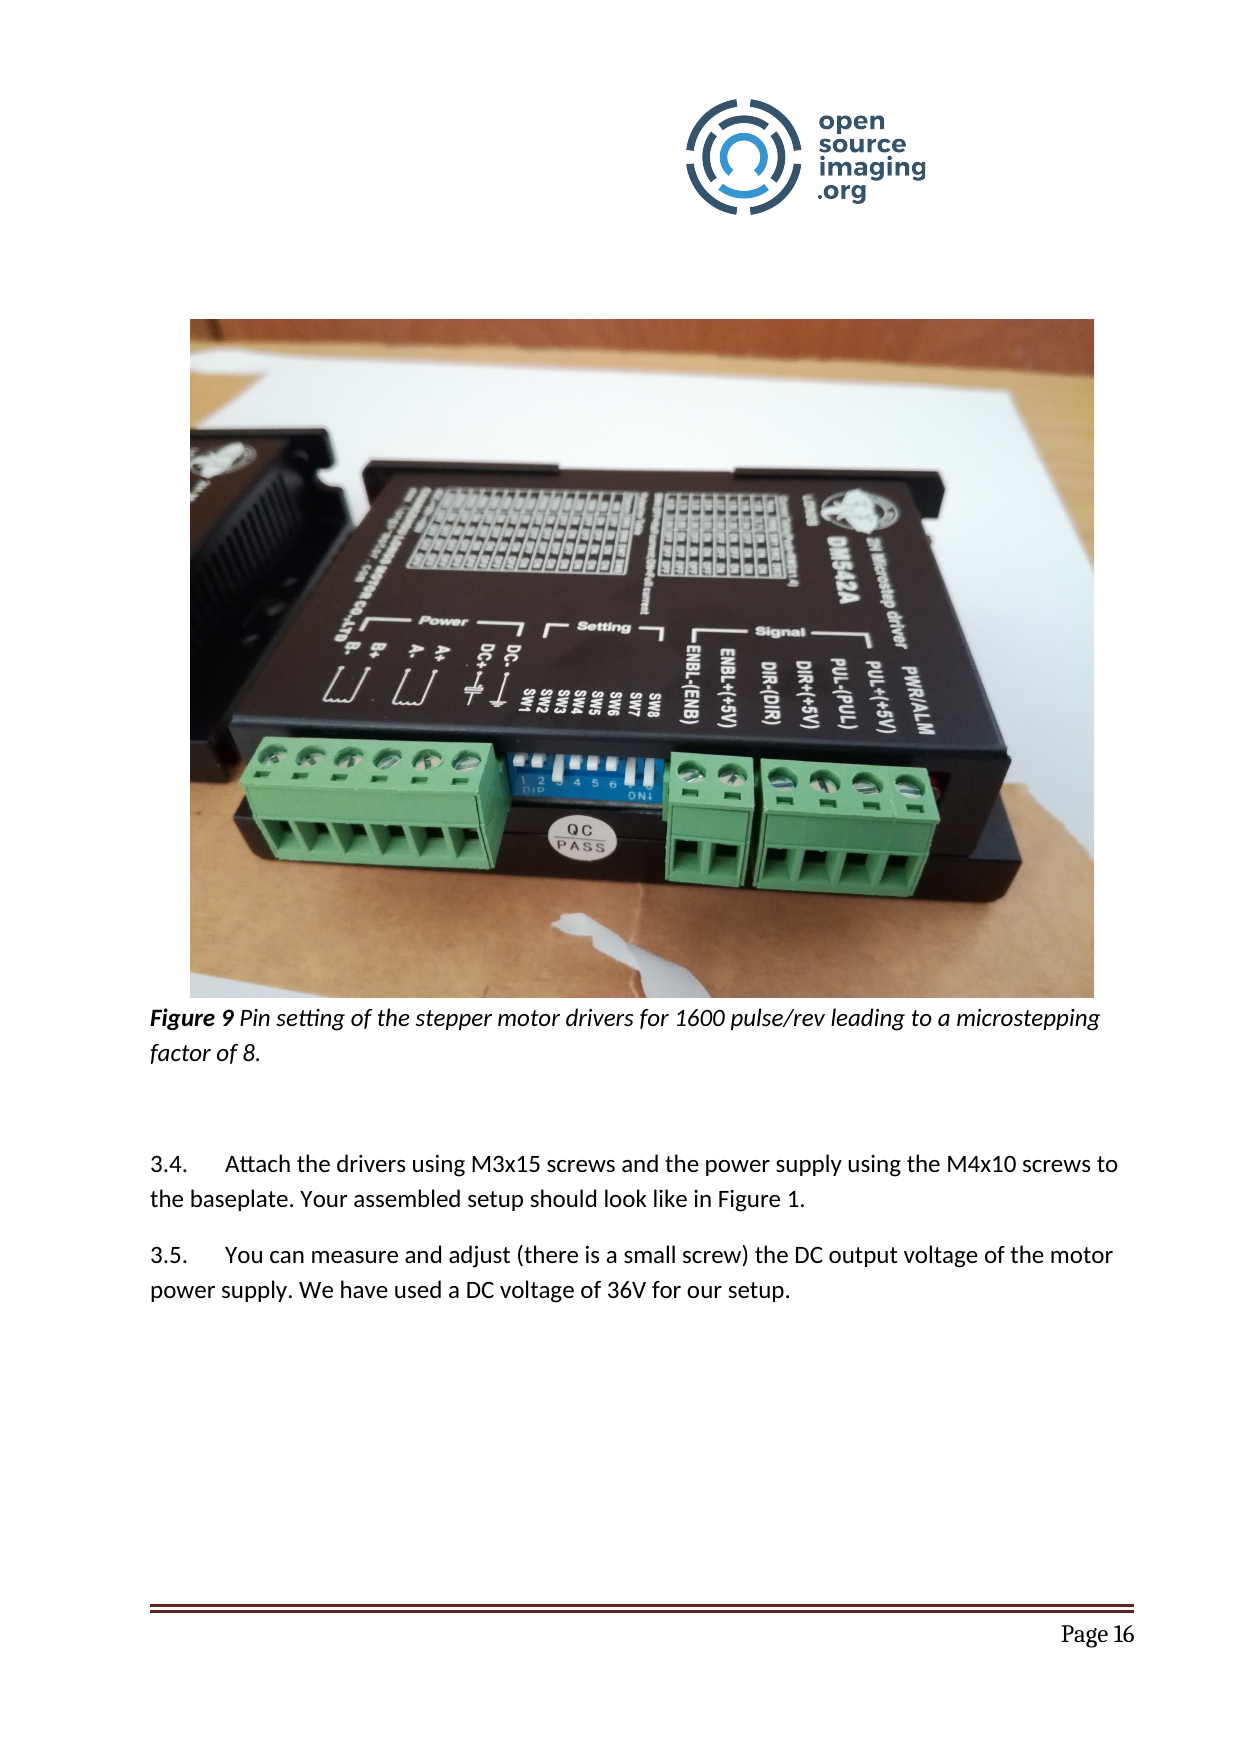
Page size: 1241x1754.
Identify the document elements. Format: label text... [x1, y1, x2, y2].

list You can measure and adjust (there is a small screw) the DC output voltage of the motor power supply. We have used a DC voltage of 36V for our setup. [150, 1239, 1134, 1305]
list Figure 9 Pin setting of the stepper motor drivers for 1600 pulse/rev leading to a microstepping factor of 8. [150, 316, 1134, 1067]
list Attach the drivers using M3x15 screws and the power supply using the M4x10 screws to the baseplate. Your assembled setup should look like in Figure 1. [150, 1148, 1134, 1214]
